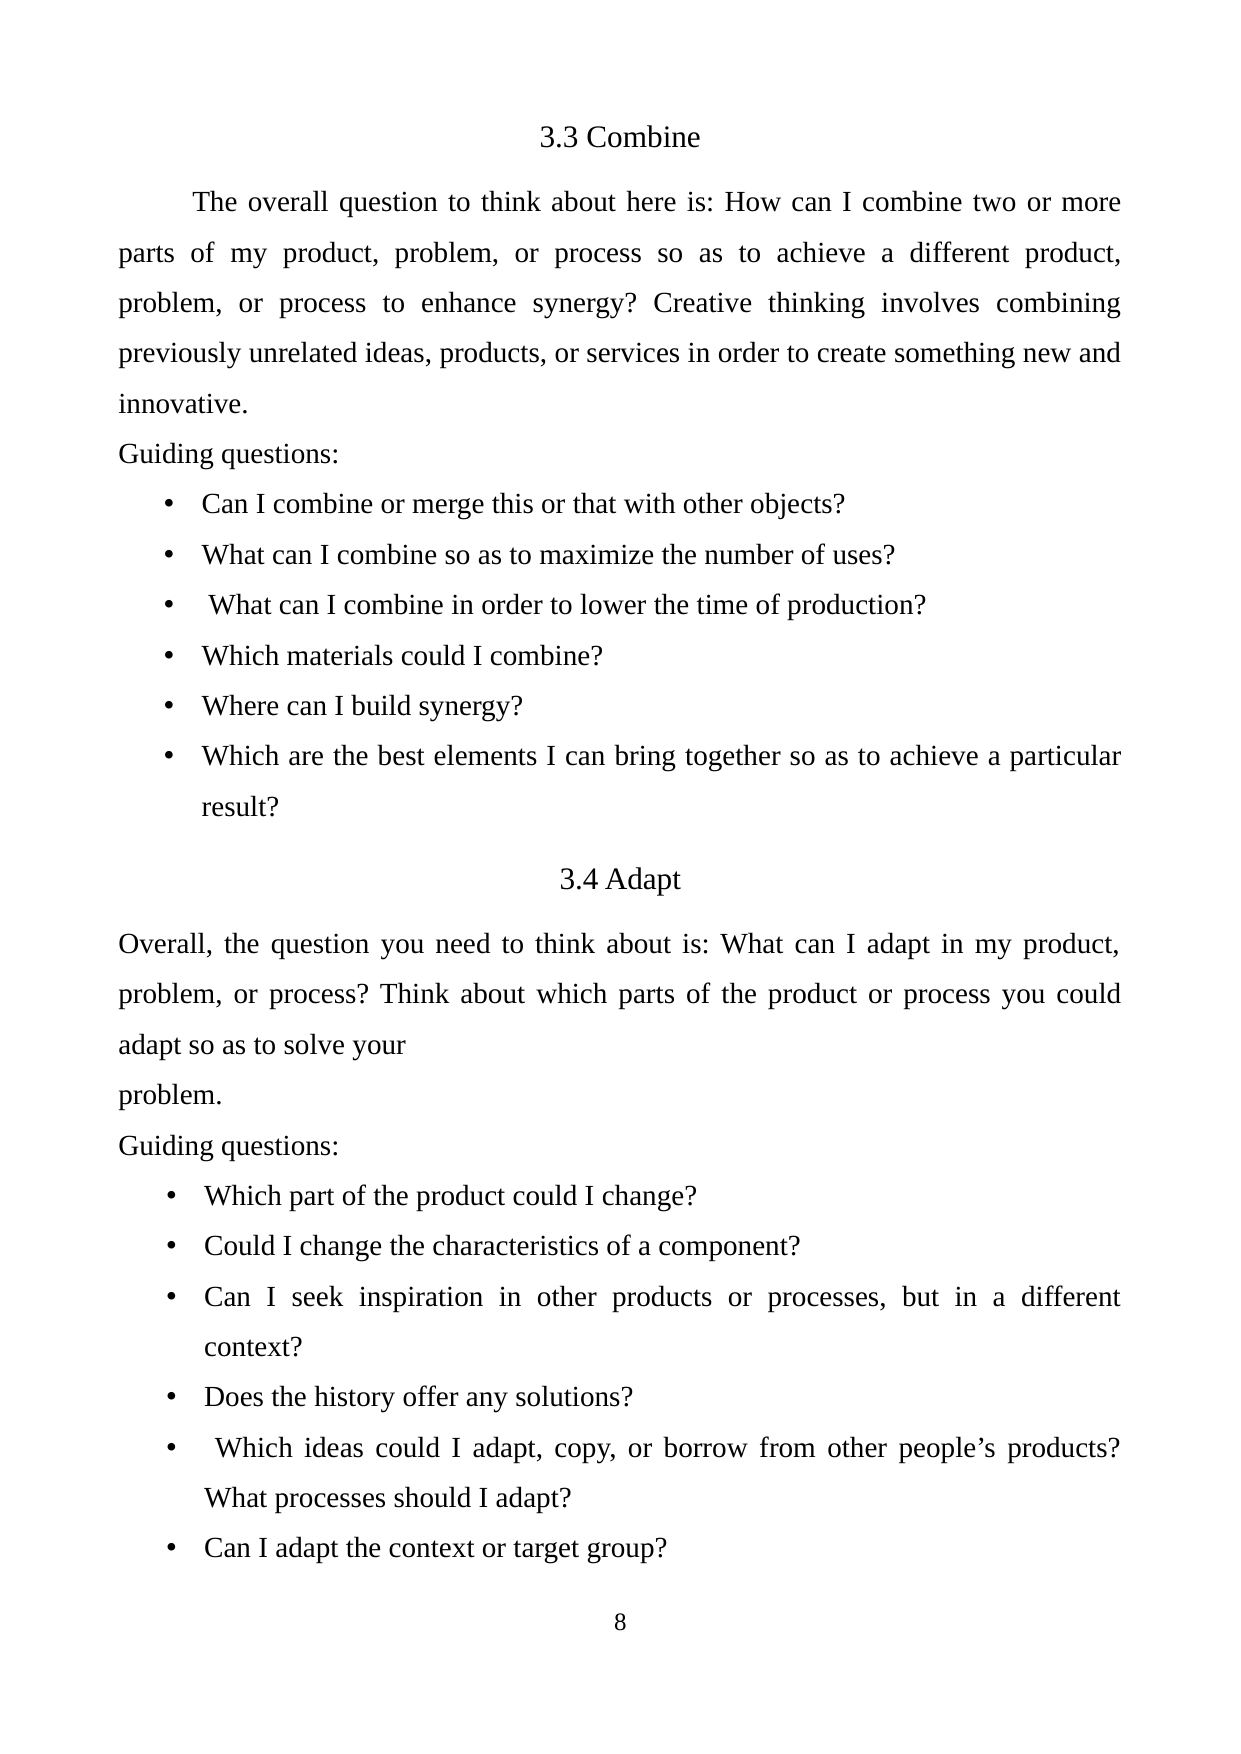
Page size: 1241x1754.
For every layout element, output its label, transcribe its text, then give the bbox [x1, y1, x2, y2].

list Which are the best elements I can bring together so as to achieve a particular result? [164, 738, 1122, 822]
text Guiding questions: [118, 436, 1122, 469]
text The overall question to think about here is: How can I combine two or more parts of my product, problem, or process so as to achieve a different product, problem, or process to enhance synergy? Creative thinking involves combining previously unrelated ideas, products, or services in order to create something new and innovative. [118, 184, 1122, 419]
list What can I combine in order to lower the time of production? [164, 587, 1122, 621]
list Can I adapt the context or target group? [166, 1531, 1122, 1564]
list Which part of the product could I change? [166, 1178, 1122, 1212]
list Can I combine or merge this or that with other objects? [164, 486, 1122, 520]
text Guiding questions: [118, 1128, 1122, 1161]
subtitle 3.4 Adapt [118, 860, 1122, 896]
list Which ideas could I adapt, copy, or borrow from other people’s products? What processes should I adapt? [166, 1430, 1122, 1514]
subtitle 3.3 Combine [118, 118, 1122, 154]
list What can I combine so as to maximize the number of uses? [164, 537, 1122, 570]
list Which materials could I combine? [164, 638, 1122, 671]
text problem. [118, 1077, 1122, 1111]
list Can I seek inspiration in other products or processes, but in a different context? [166, 1279, 1122, 1363]
text Overall, the question you need to think about is: What can I adapt in my product, problem, or process? Think about which parts of the product or process you could adapt so as to solve your [118, 926, 1122, 1061]
list Where can I build synergy? [164, 688, 1122, 722]
list Could I change the characteristics of a component? [166, 1228, 1122, 1262]
list Does the history offer any solutions? [166, 1379, 1122, 1413]
